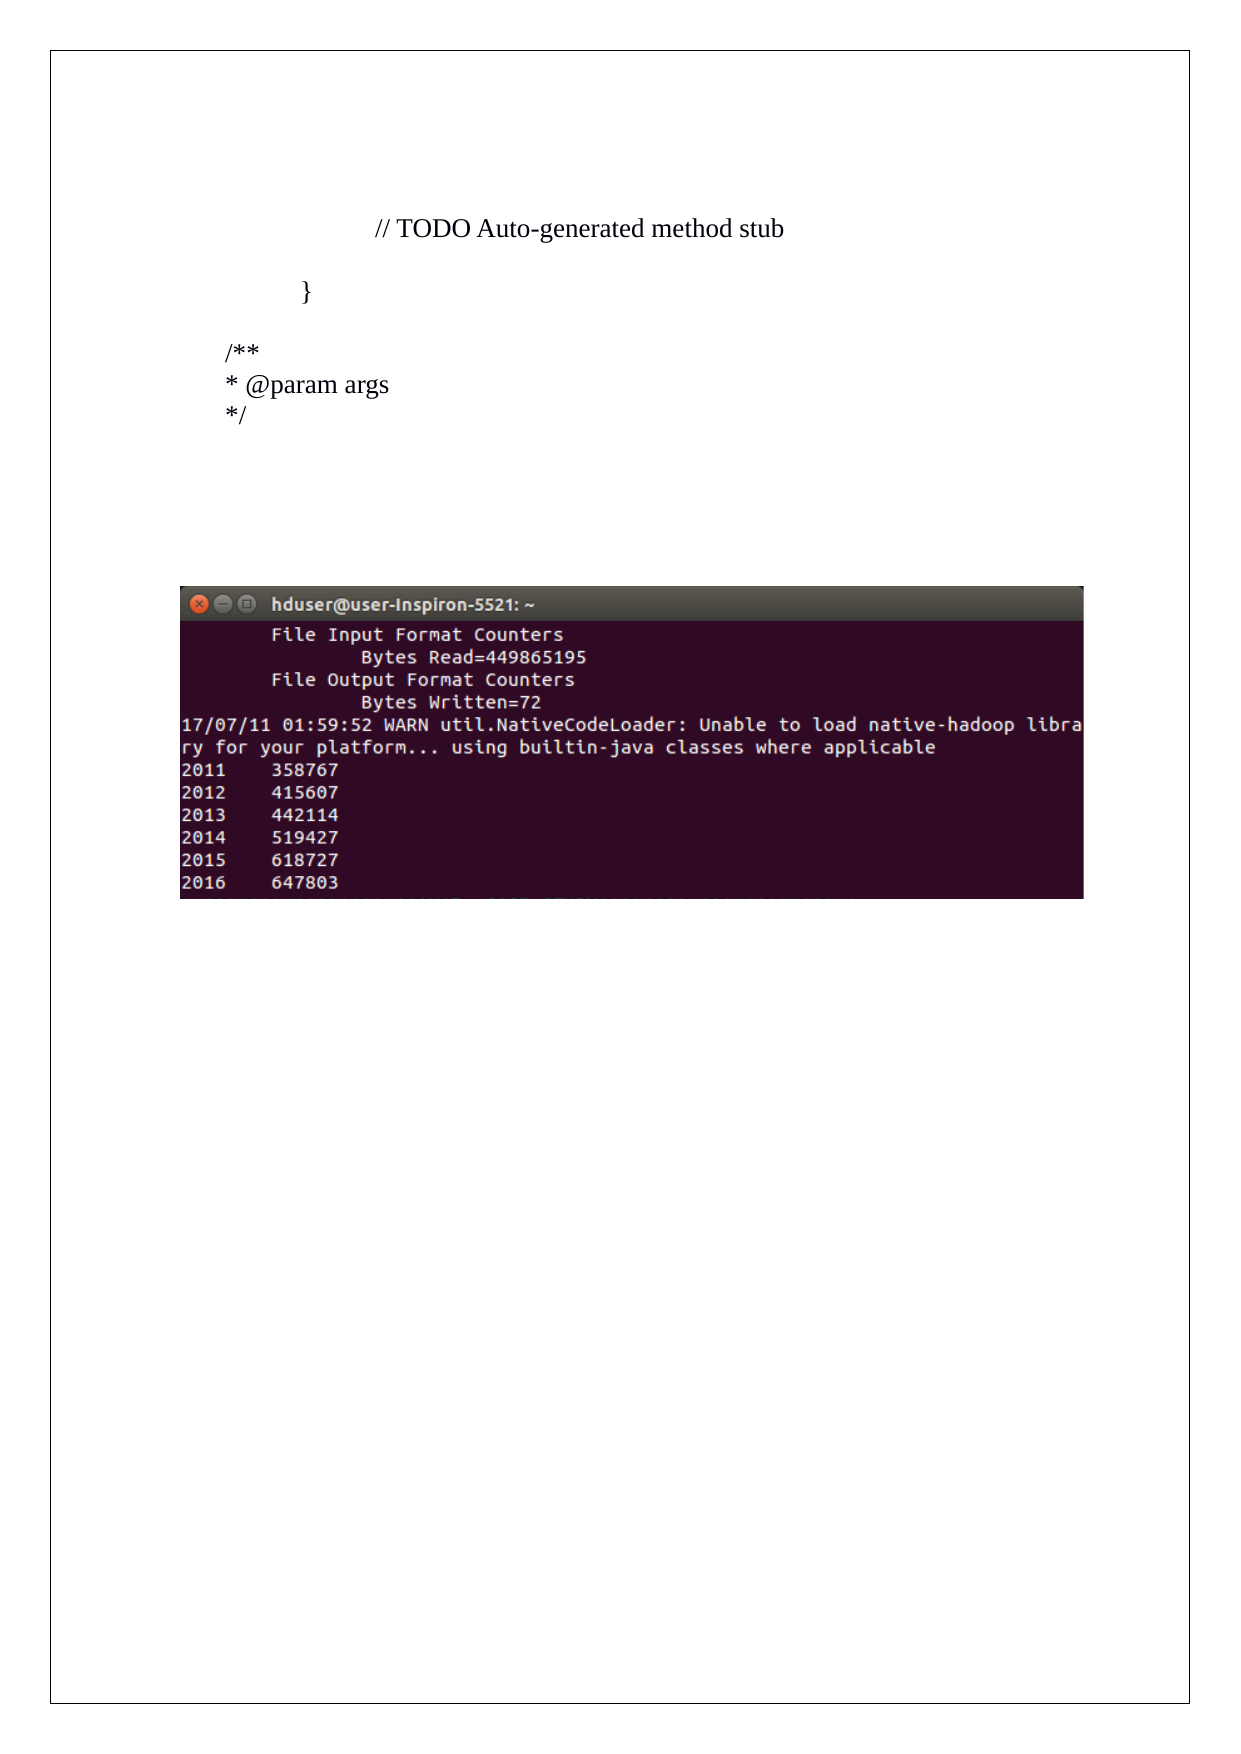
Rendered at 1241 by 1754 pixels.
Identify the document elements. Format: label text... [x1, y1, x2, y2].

text } [187, 274, 1090, 306]
picture [190, 586, 1084, 899]
text // TODO Auto-generated method stub [187, 212, 1090, 243]
text * @param args [187, 368, 1090, 399]
text */ [187, 399, 1090, 430]
text /** [187, 337, 1090, 368]
